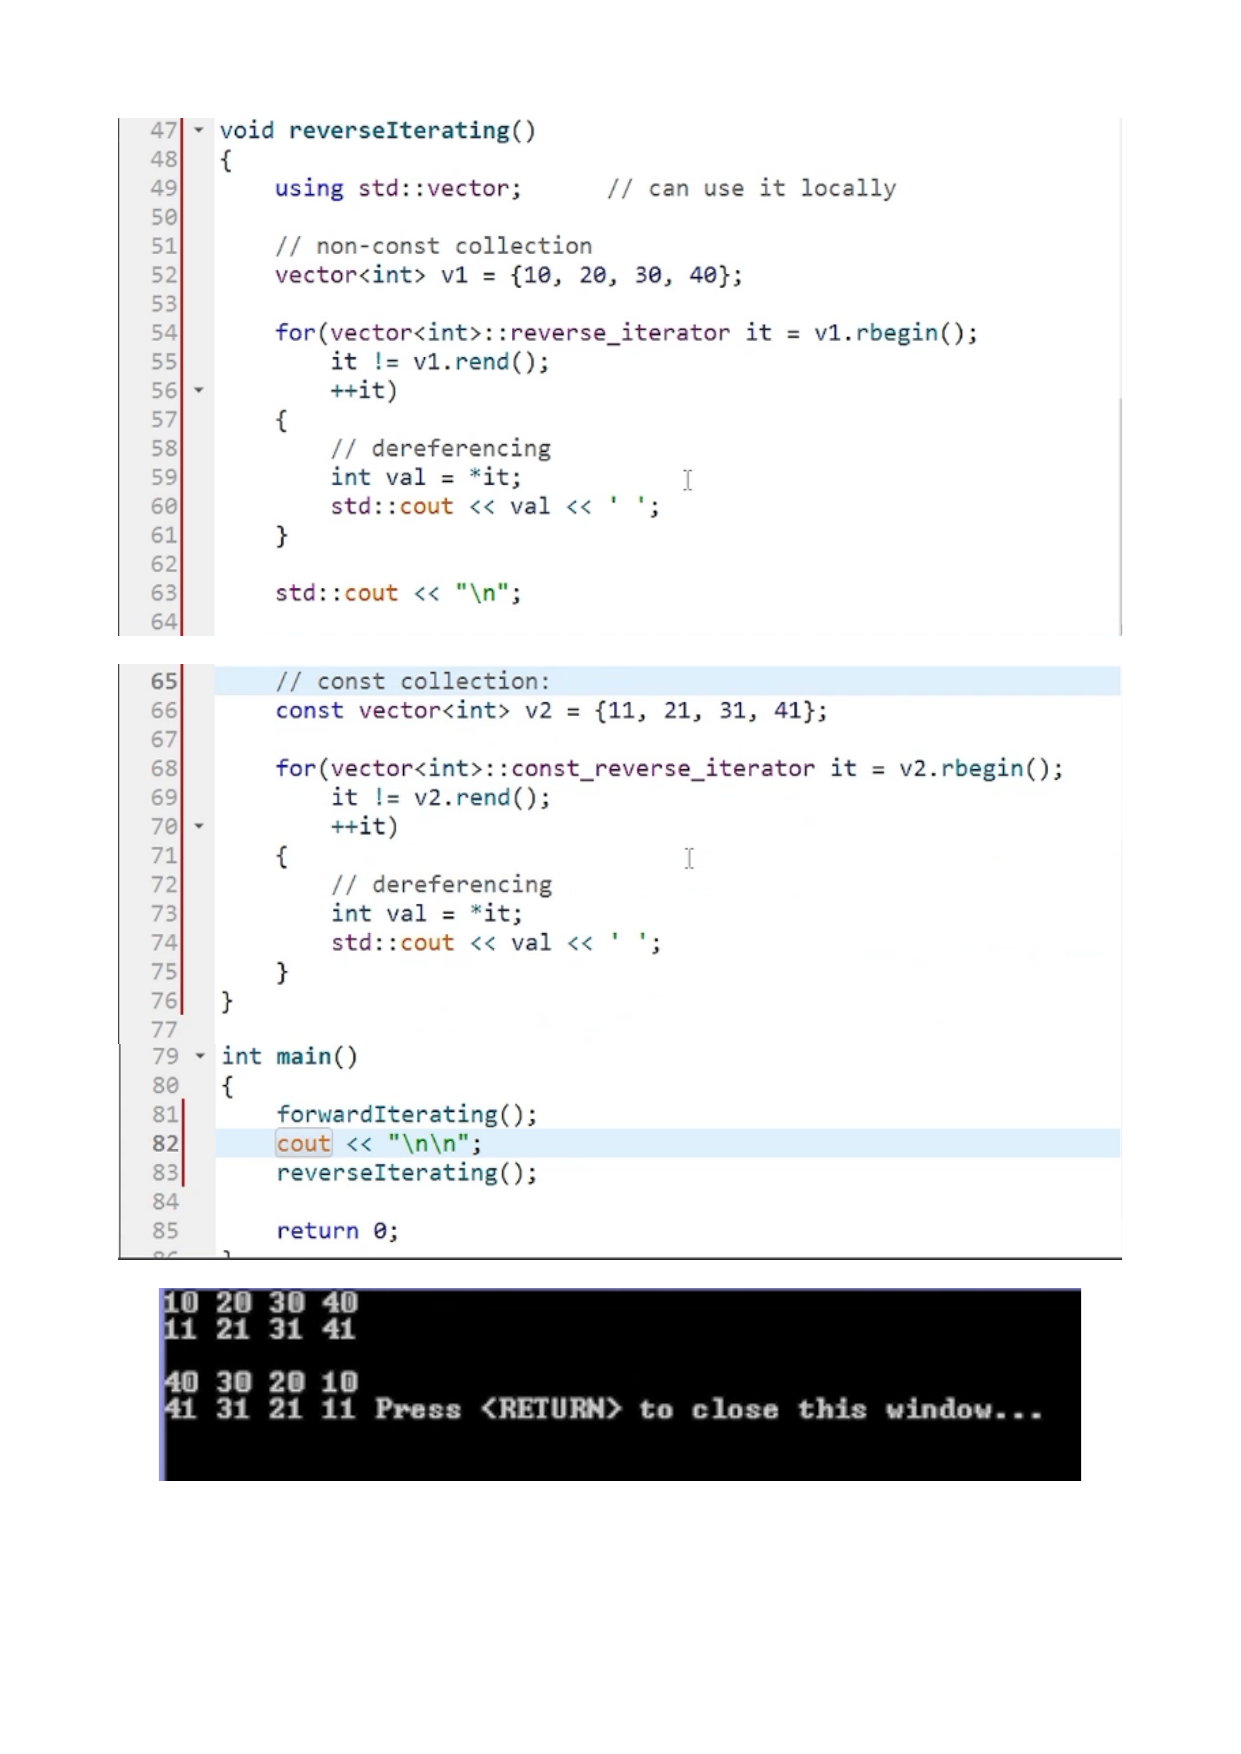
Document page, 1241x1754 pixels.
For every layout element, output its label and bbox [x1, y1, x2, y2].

picture [158, 1288, 1082, 1481]
picture [118, 118, 1123, 636]
picture [118, 664, 1123, 1260]
